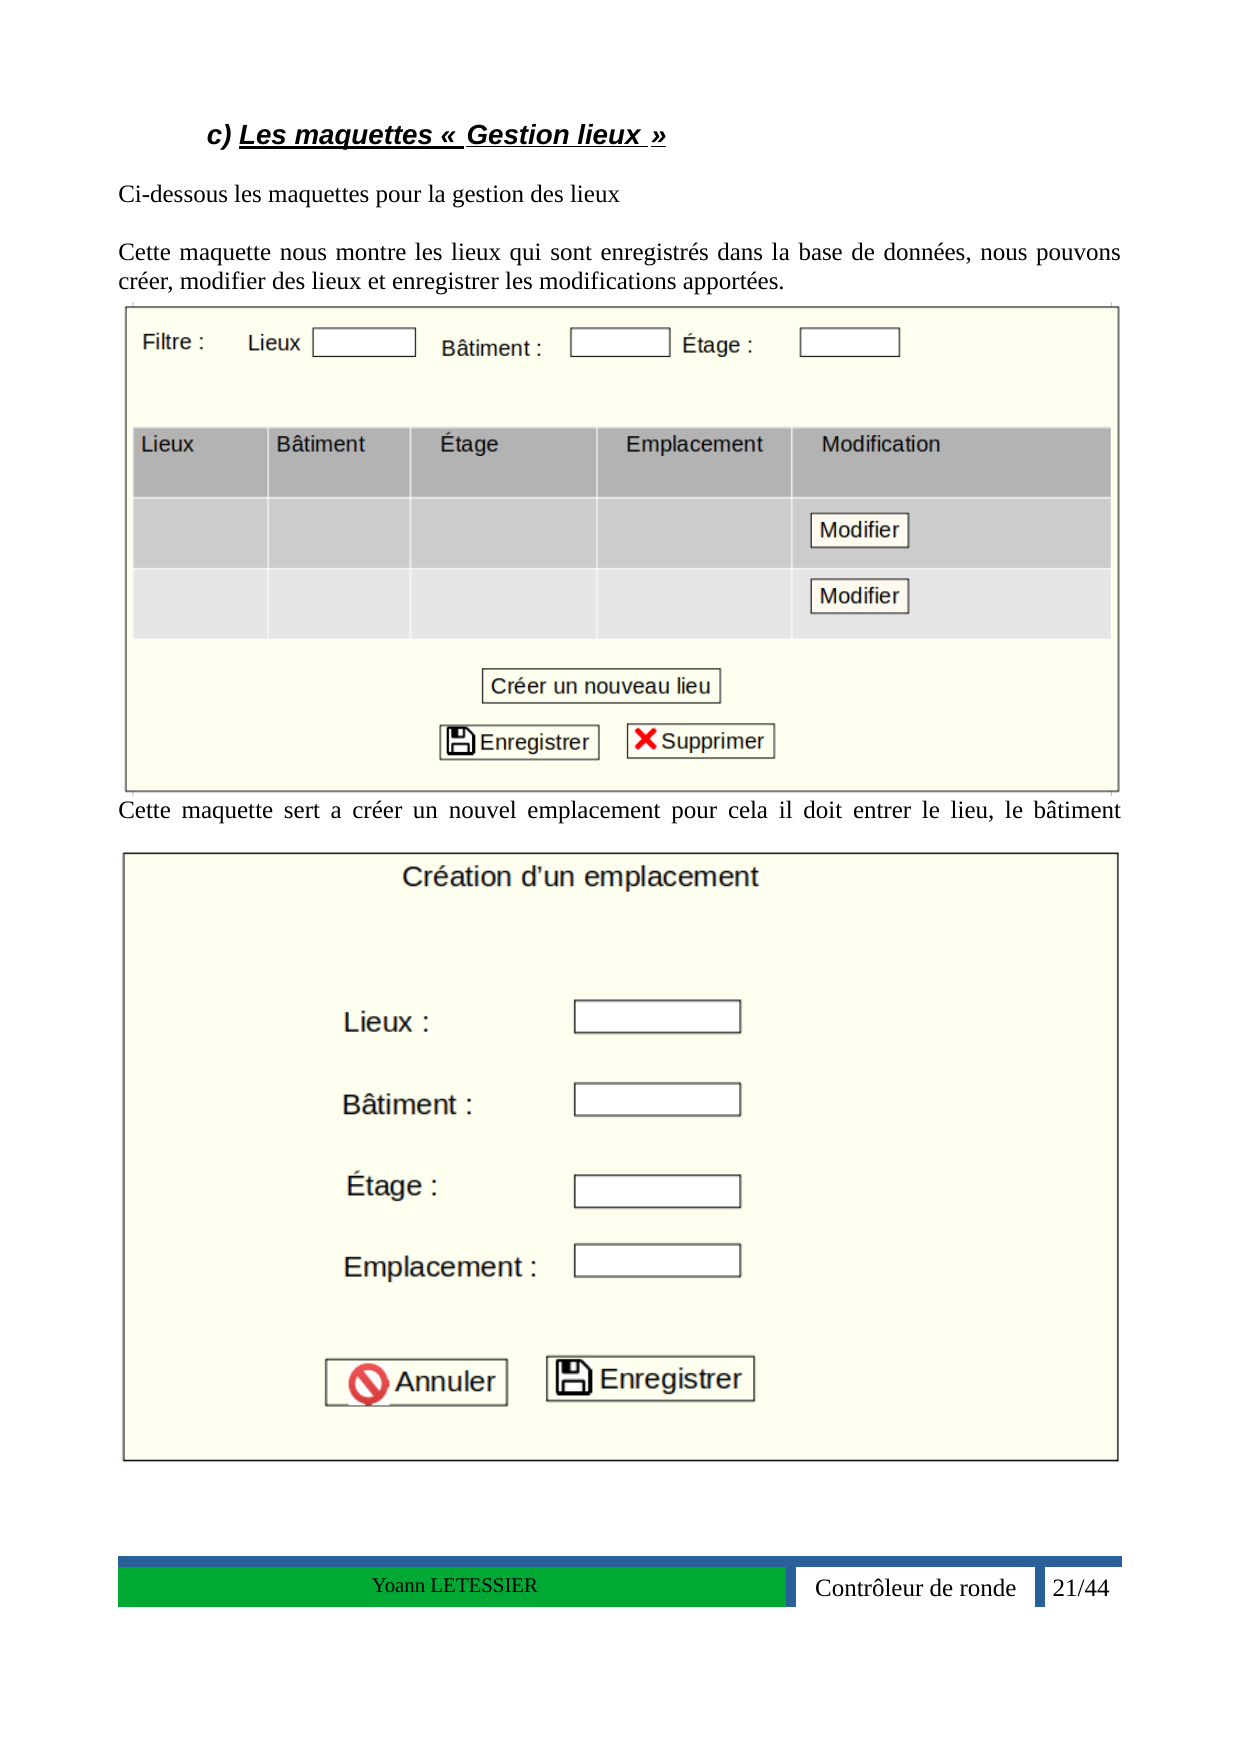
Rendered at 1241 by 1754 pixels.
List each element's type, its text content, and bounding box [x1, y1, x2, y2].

picture [118, 302, 1123, 796]
subtitle Les maquettes « Gestion lieux » [118, 118, 1122, 150]
text Cette maquette nous montre les lieux qui sont enregistrés dans la base de données, nous pouvons créer, modifier des lieux et enregistrer les modifications apportées. [118, 237, 1122, 294]
picture [118, 850, 1123, 1467]
text Cette maquette sert a créer un nouvel emplacement pour cela il doit entrer le lieu, le bâtiment l’étage et l’emplacement. Il peut enregistrer ou annuler les modifications apportées. [118, 796, 1122, 850]
text Ci-dessous les maquettes pour la gestion des lieux [118, 179, 1122, 208]
